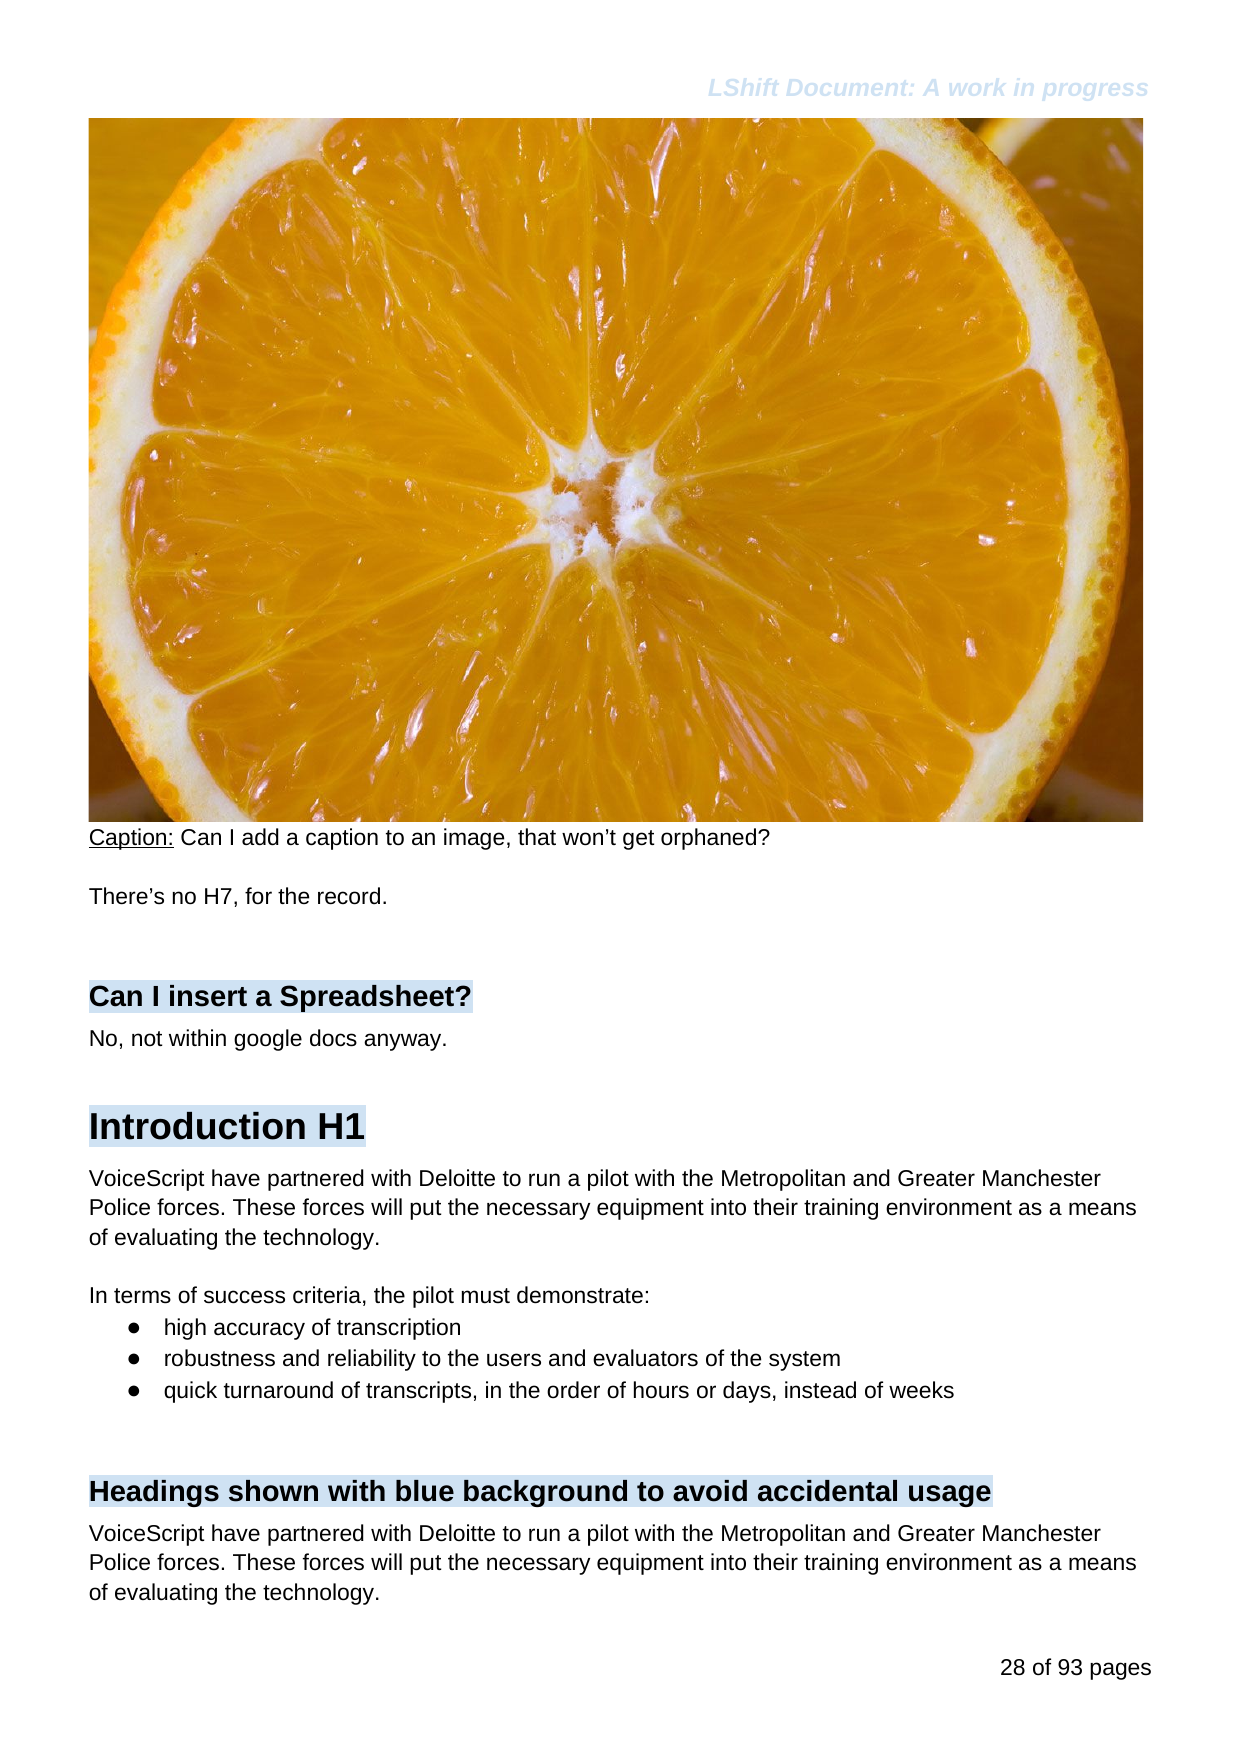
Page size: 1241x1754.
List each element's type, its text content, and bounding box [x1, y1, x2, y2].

text VoiceScript have partnered with Deloitte to run a pilot with the Metropolitan and Greater Manchester Police forces. These forces will put the necessary equipment into their training environment as a means of evaluating the technology. [88, 1521, 1152, 1605]
text In terms of success criteria, the pilot must demonstrate: [88, 1283, 1152, 1309]
text VoiceScript have partnered with Deloitte to run a pilot with the Metropolitan and Greater Manchester Police forces. These forces will put the necessary equipment into their training environment as a means of evaluating the technology. [88, 1166, 1152, 1250]
subtitle Can I insert a Spreadsheet? [473, 980, 1152, 1013]
picture [88, 118, 1144, 822]
text Caption: Can I add a caption to an image, that won’t get orphaned? [88, 825, 1152, 851]
text No, not within google docs anyway. [88, 1026, 1152, 1051]
list robustness and reliability to the users and evaluators of the system [126, 1344, 1152, 1372]
list quick turnaround of transcripts, in the order of hours or days, instead of weeks [126, 1376, 1152, 1404]
text There’s no H7, for the record. [88, 884, 1152, 909]
subtitle Headings shown with blue background to avoid accidental usage [993, 1475, 1152, 1507]
list high accuracy of transcription [126, 1313, 1152, 1340]
subtitle Introduction H1 [366, 1105, 1152, 1147]
